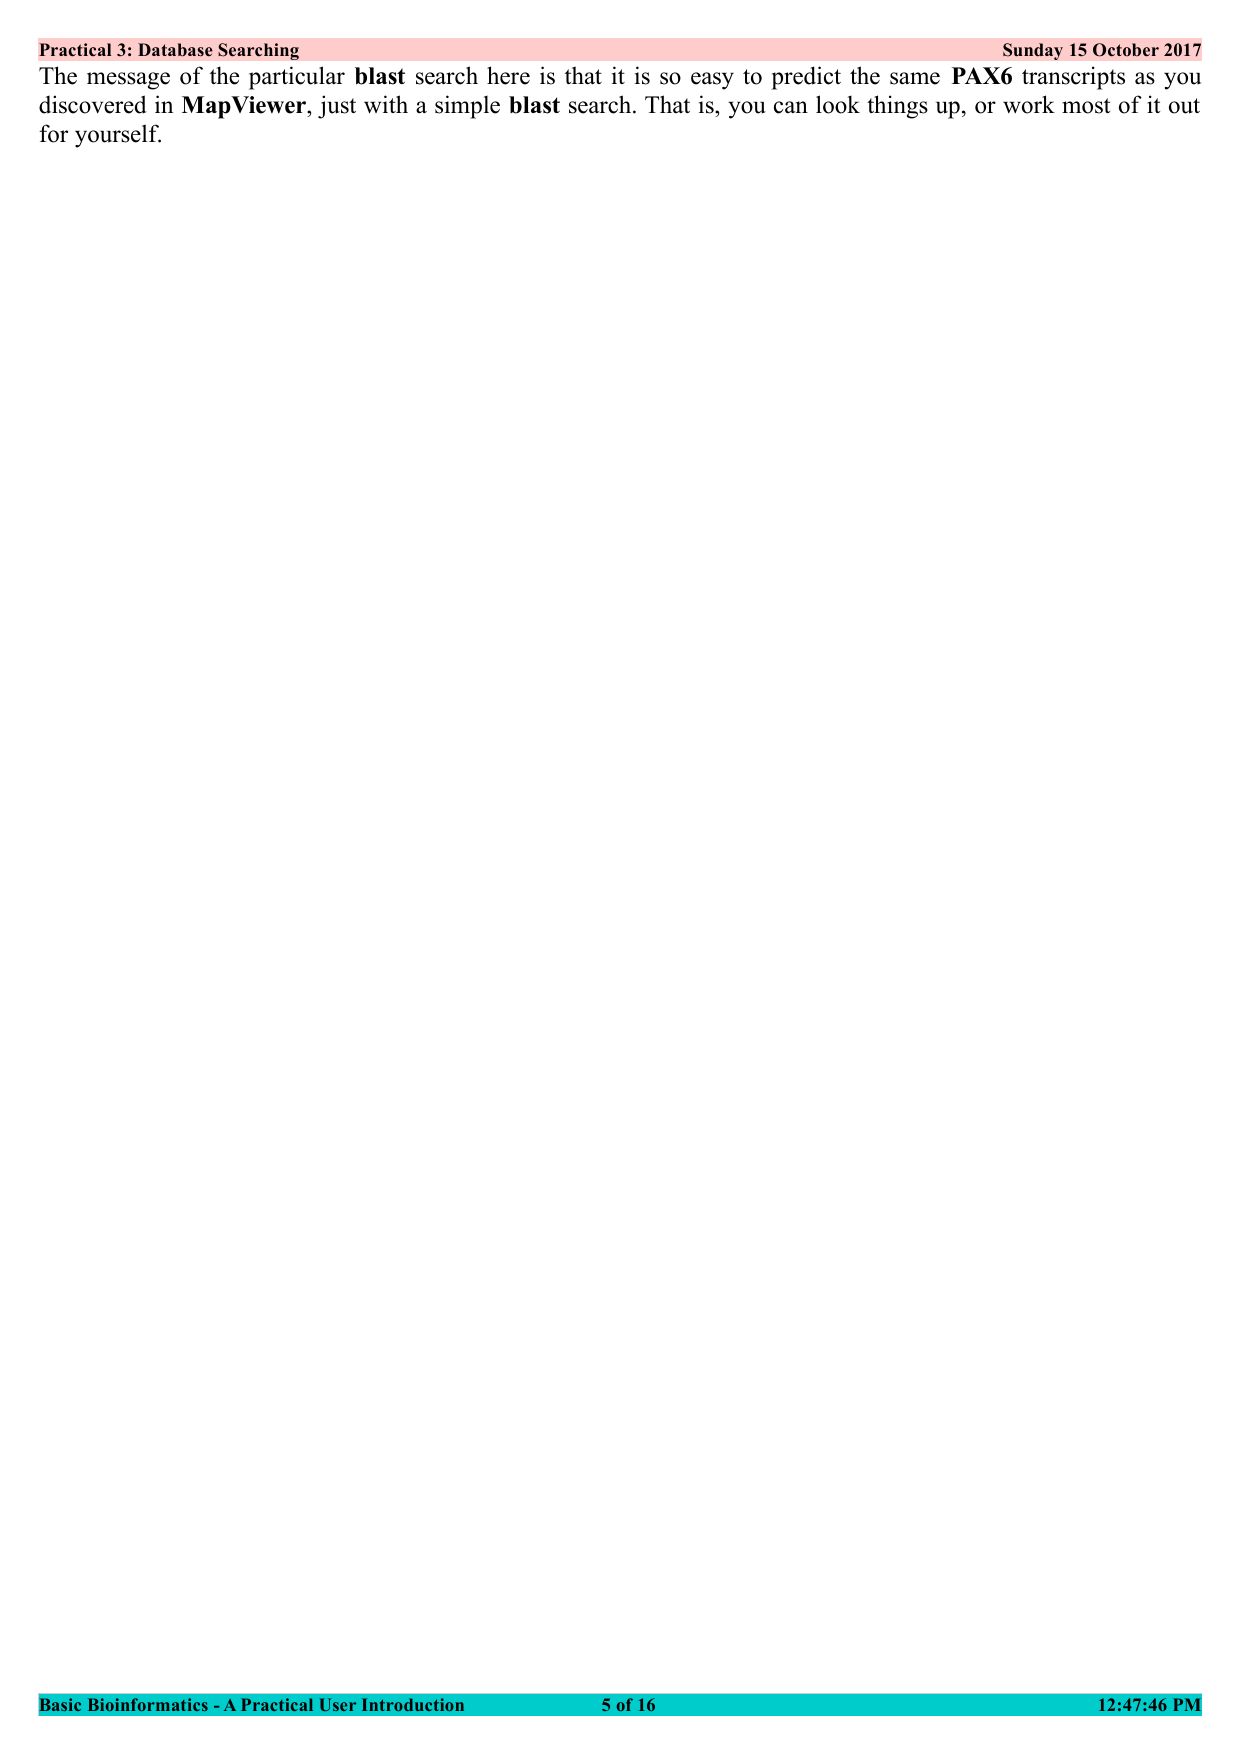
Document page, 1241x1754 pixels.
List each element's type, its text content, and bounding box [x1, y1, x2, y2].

text The message of the particular blast search here is that it is so easy to predict the same PAX6 transcripts as you discovered in MapViewer, just with a simple blast search. That is, you can look things up, or work most of it out for yourself. [38, 61, 1202, 148]
